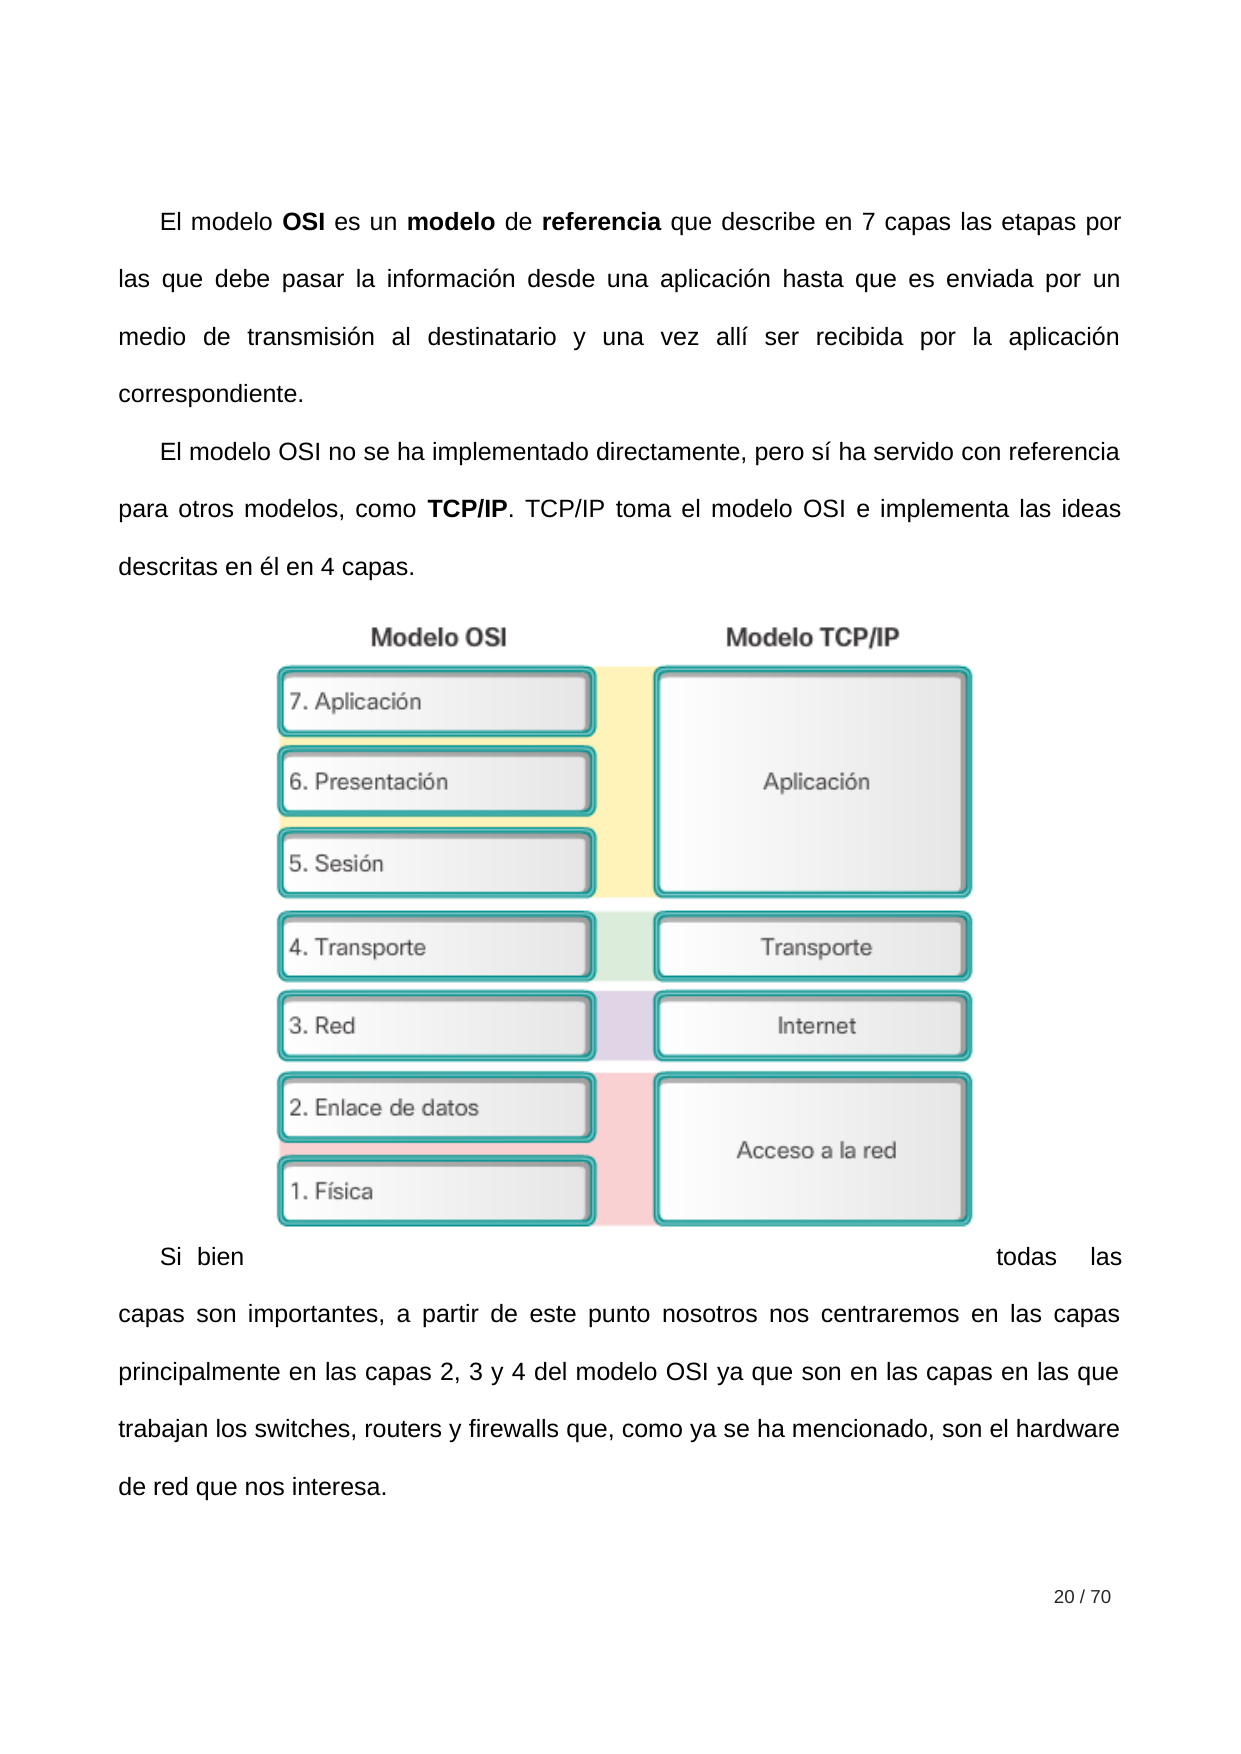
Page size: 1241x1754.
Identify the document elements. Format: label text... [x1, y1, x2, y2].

picture [244, 609, 996, 1249]
text El modelo OSI es un modelo de referencia que describe en 7 capas las etapas por las que debe pasar la información desde una aplicación hasta que es enviada por un medio de transmisión al destinatario y una vez allí ser recibida por la aplicación correspondiente. [118, 207, 1122, 408]
text El modelo OSI no se ha implementado directamente, pero sí ha servido con referencia para otros modelos, como TCP/IP. TCP/IP toma el modelo OSI e implementa las ideas descritas en él en 4 capas. [118, 437, 1122, 580]
text Si bien todas las capas son importantes, a partir de este punto nosotros nos centraremos en las capas principalmente en las capas 2, 3 y 4 del modelo OSI ya que son en las capas en las que trabajan los switches, routers y firewalls que, como ya se ha mencionado, son el hardware de red que nos interesa. [118, 1242, 1122, 1500]
